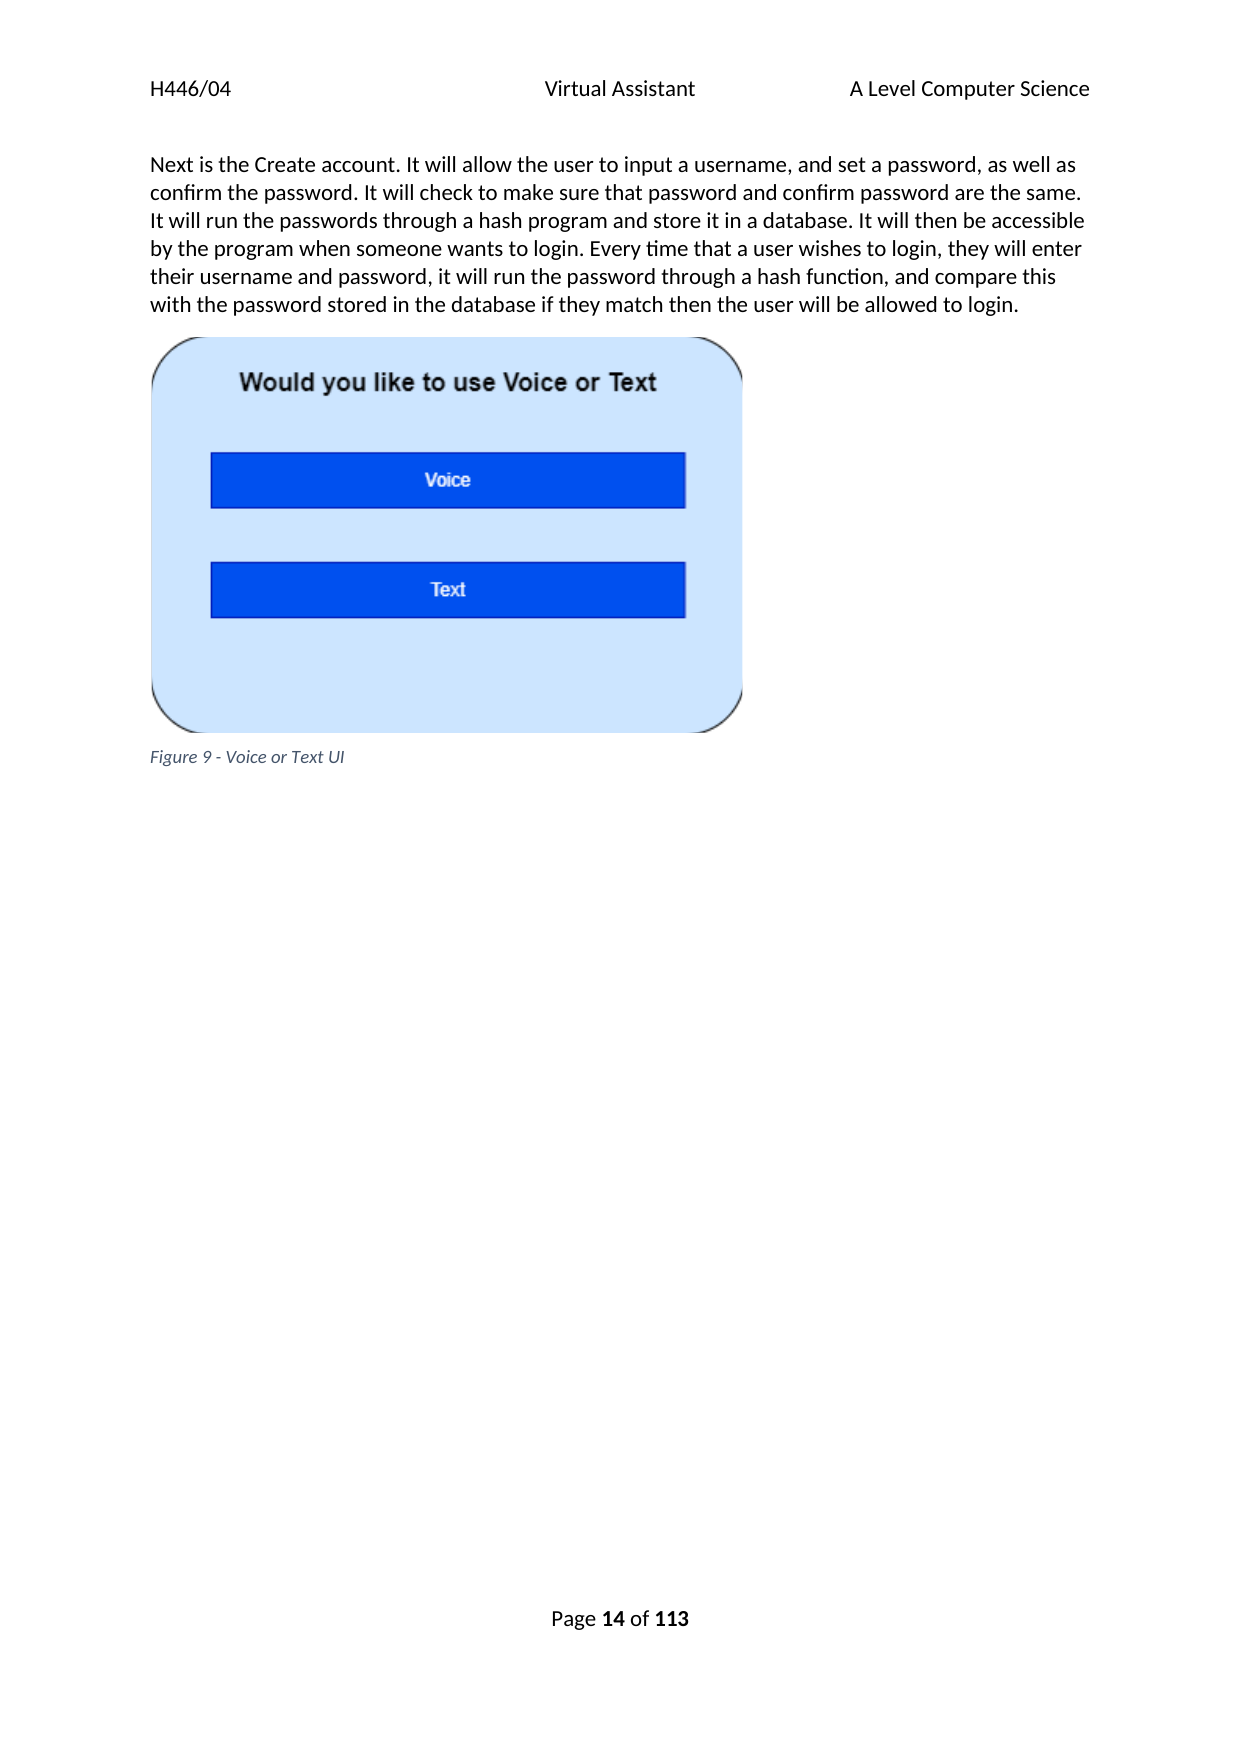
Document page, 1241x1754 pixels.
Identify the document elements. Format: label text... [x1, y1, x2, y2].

text Next is the Create account. It will allow the user to input a username, and set a password, as well as confirm the password. It will check to make sure that password and confirm password are the same. It will run the passwords through a hash program and store it in a database. It will then be accessible by the program when someone wants to login. Every time that a user wishes to login, they will enter their username and password, it will run the password through a hash function, and compare this with the password stored in the database if they match then the user will be allowed to login. [150, 150, 1090, 318]
text Figure 9 - Voice or Text UI [150, 745, 745, 768]
